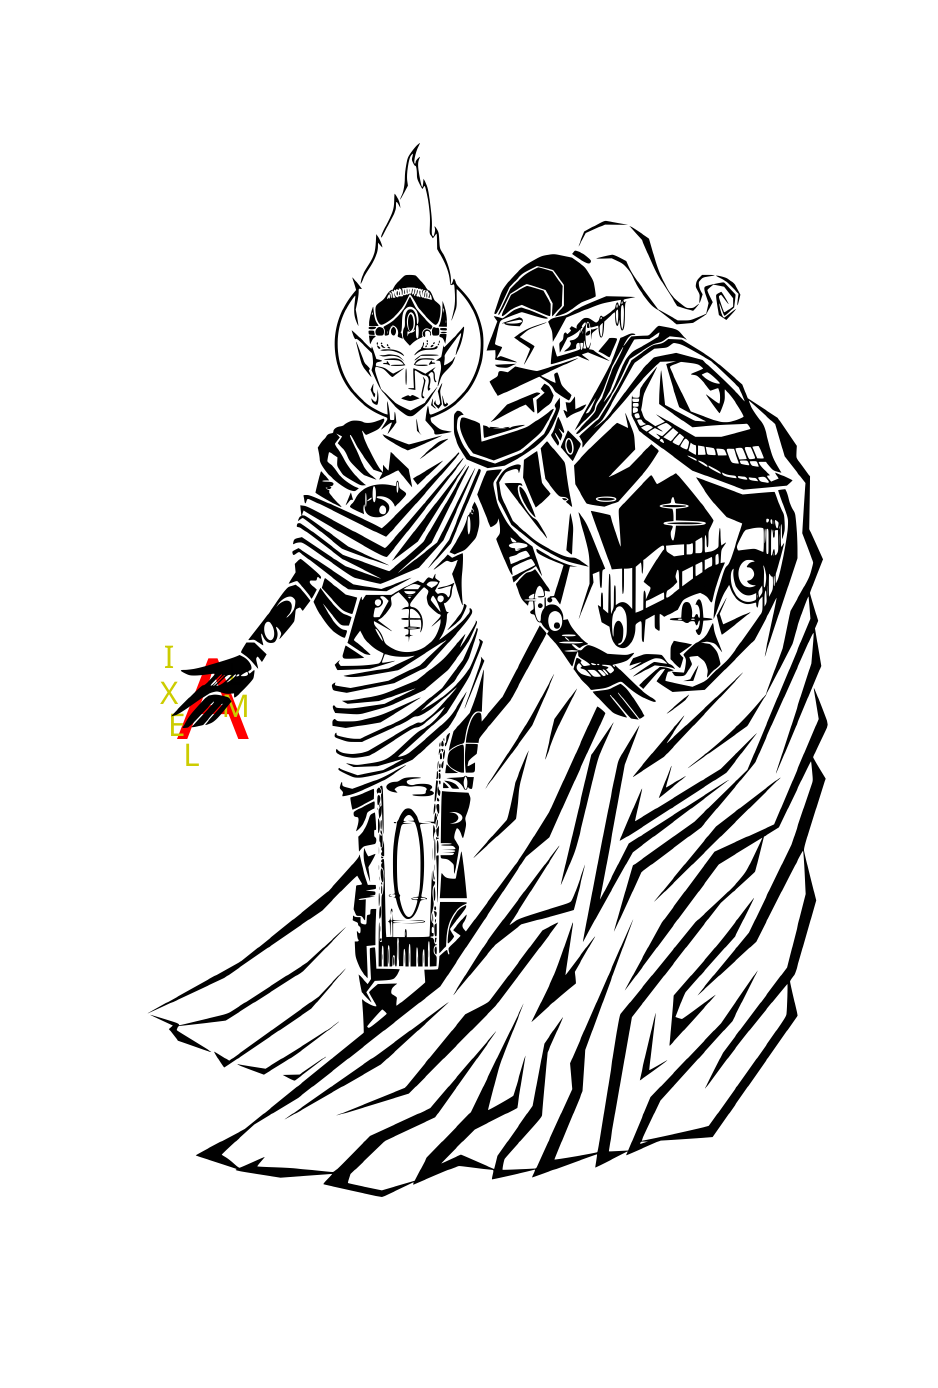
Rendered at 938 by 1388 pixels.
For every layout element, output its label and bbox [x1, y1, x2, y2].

picture [147, 143, 828, 1197]
